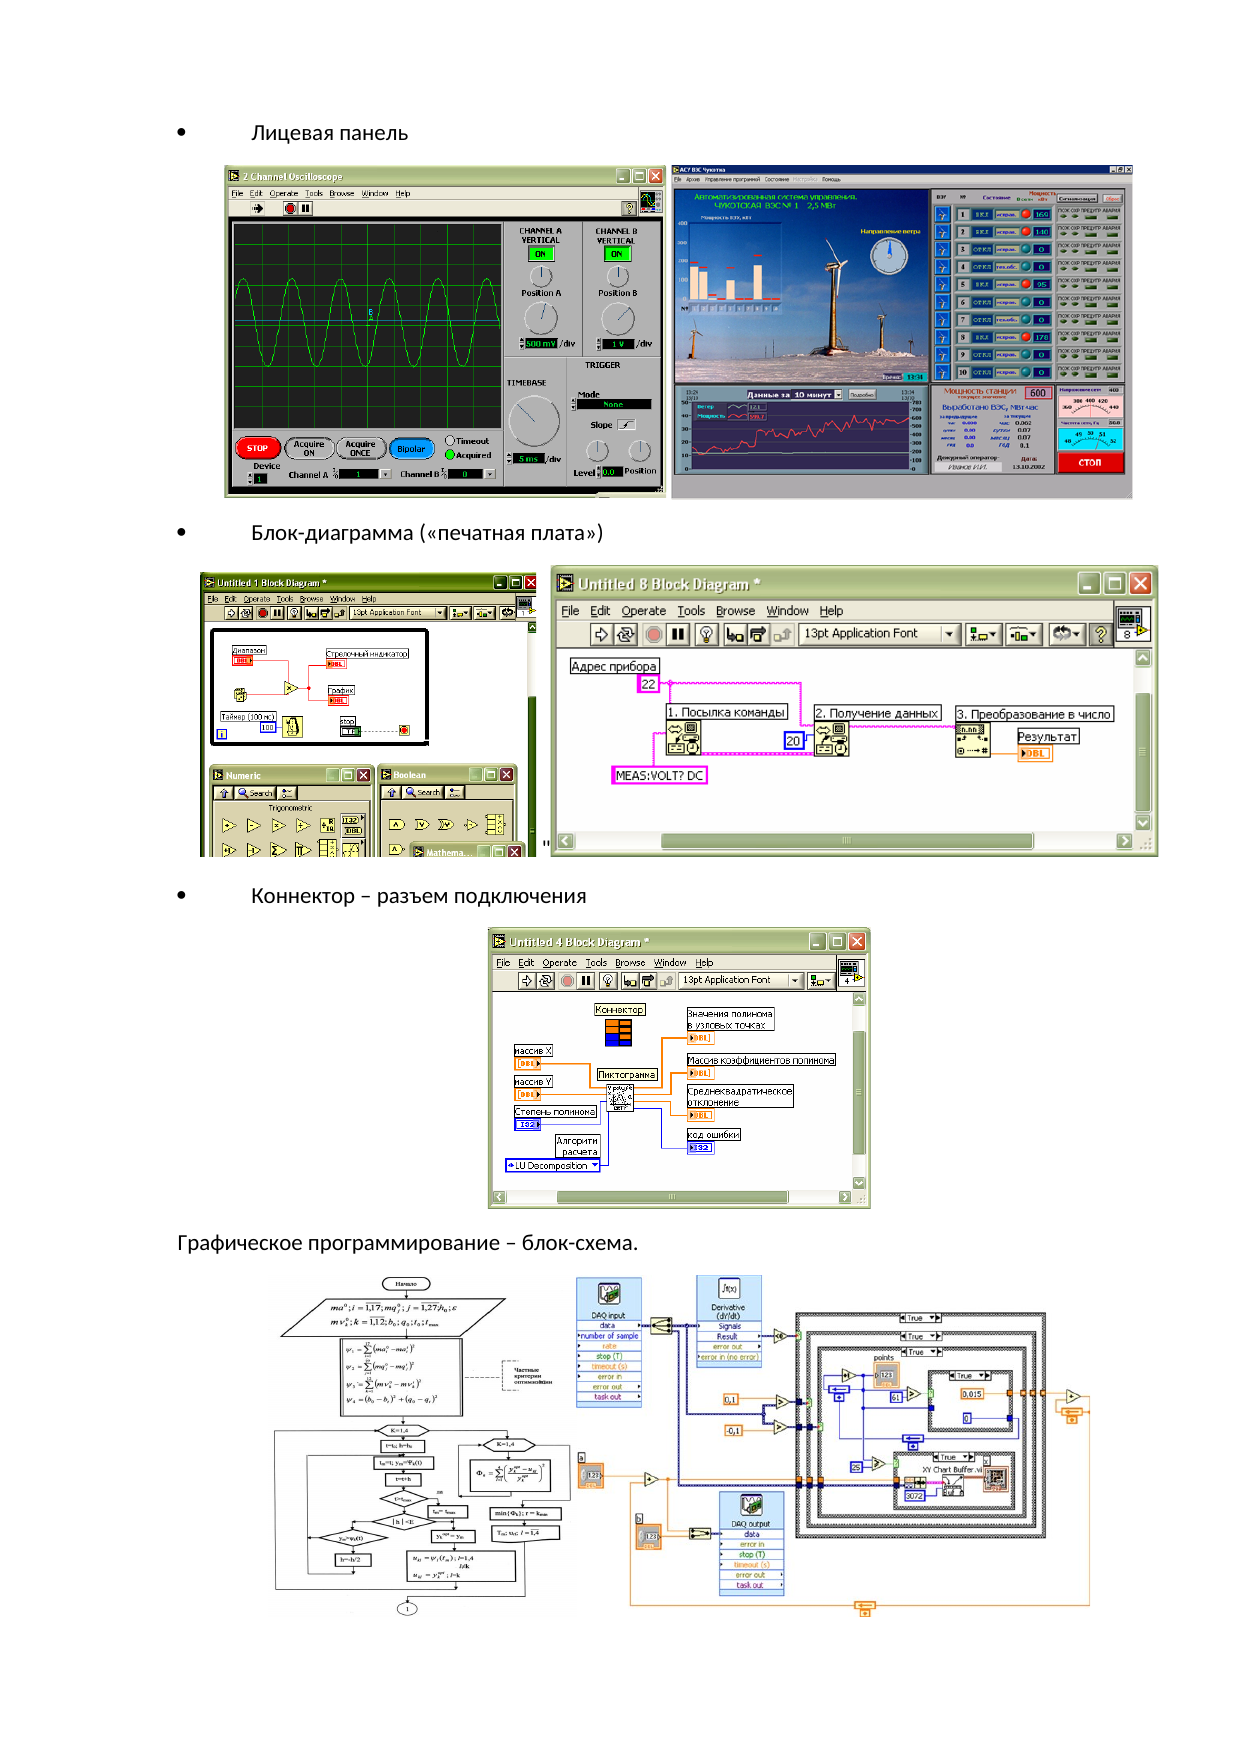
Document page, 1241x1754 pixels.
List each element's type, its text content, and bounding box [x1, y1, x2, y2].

list Лицевая панель [177, 118, 1181, 146]
picture [200, 572, 537, 857]
picture [224, 165, 667, 498]
picture [671, 165, 1133, 500]
picture [550, 565, 1159, 857]
picture [268, 1275, 1091, 1617]
text " [177, 565, 1181, 862]
text Графическое программирование – блок-схема. [177, 1228, 1181, 1256]
picture [487, 927, 871, 1209]
list Блок-диаграмма («печатная плата») [177, 518, 1181, 546]
list Коннектор – разъем подключения [177, 881, 1181, 909]
